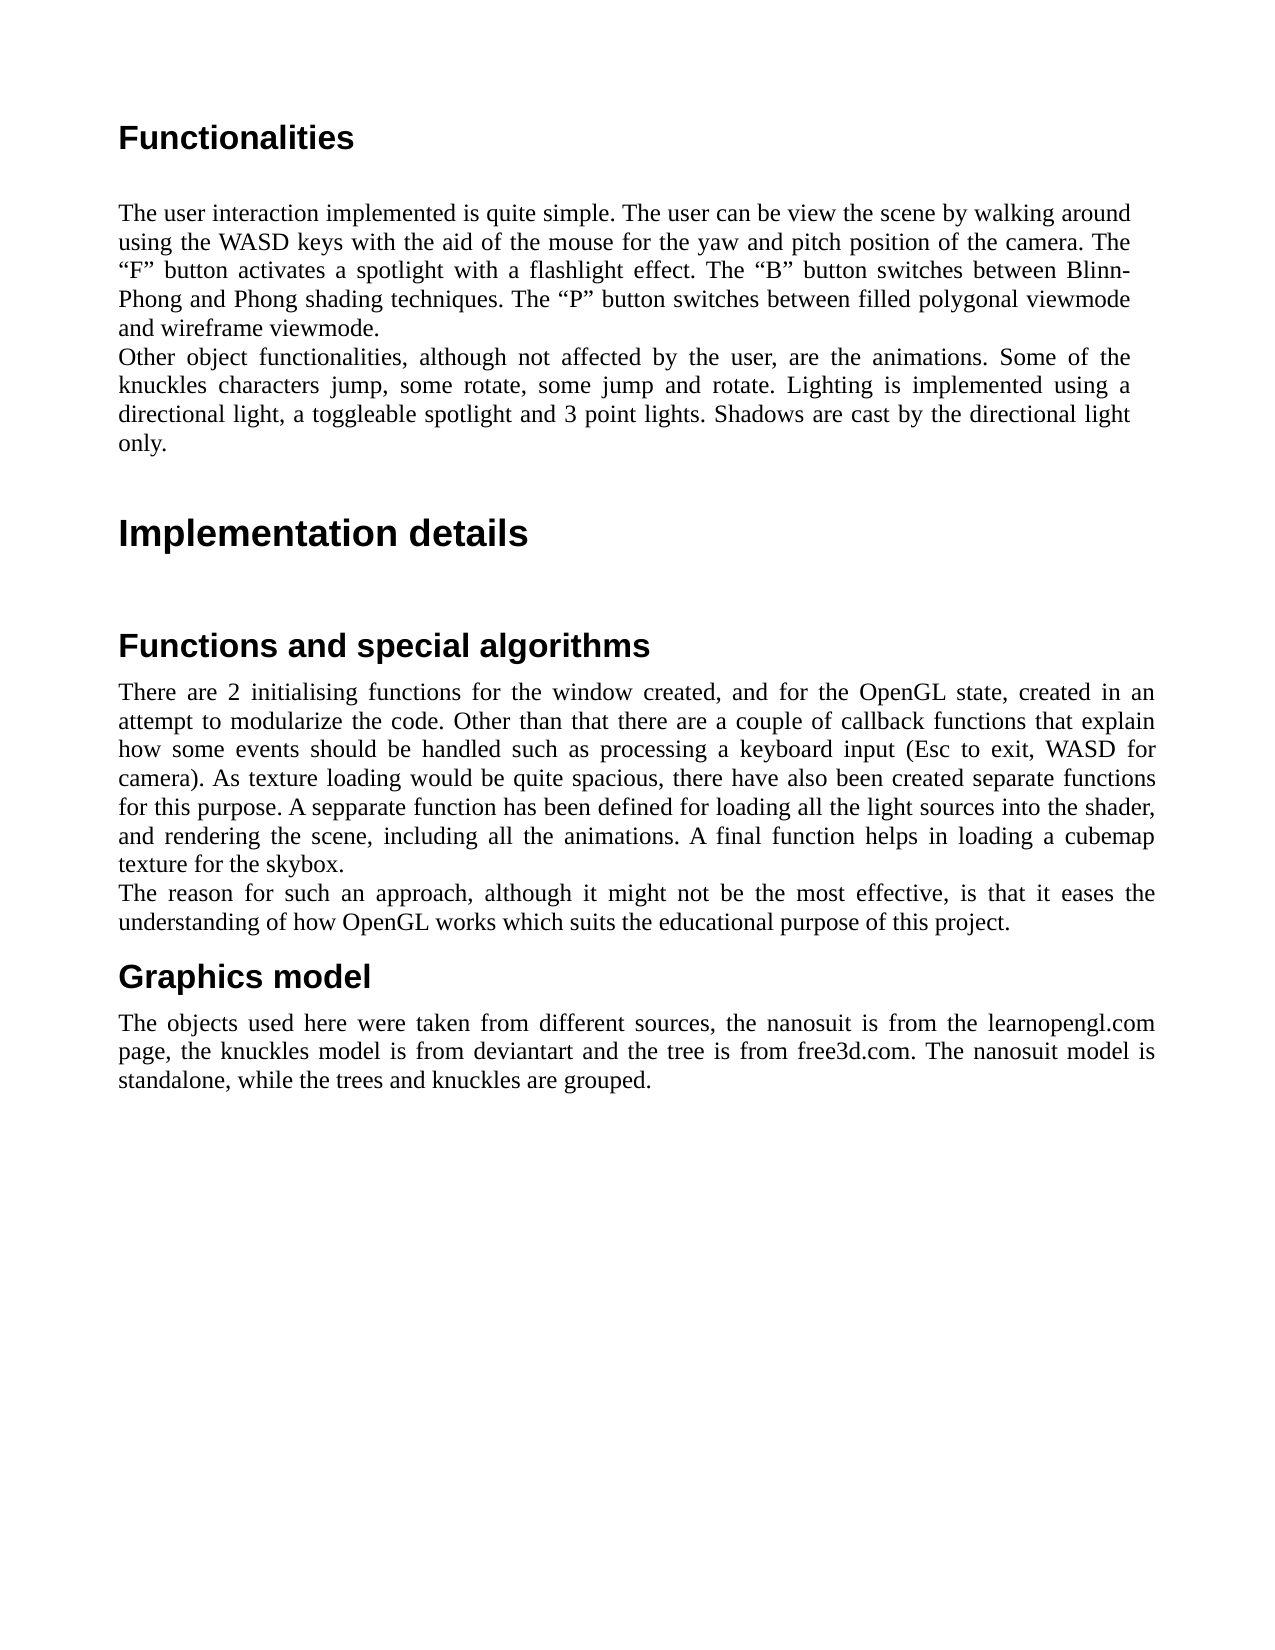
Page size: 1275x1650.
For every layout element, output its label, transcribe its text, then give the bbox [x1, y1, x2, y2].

text The reason for such an approach, although it might not be the most effective, is that it eases the understanding of how OpenGL works which suits the educational purpose of this project. [118, 878, 1157, 936]
subtitle Graphics model [118, 957, 1157, 995]
subtitle Functionalities [118, 118, 1157, 157]
text The objects used here were taken from different sources, the nanosuit is from the learnopengl.com page, the knuckles model is from deviantart and the tree is from free3d.com. The nanosuit model is standalone, while the trees and knuckles are grouped. [118, 1008, 1157, 1094]
text There are 2 initialising functions for the window created, and for the OpenGL state, created in an attempt to modularize the code. Other than that there are a couple of callback functions that explain how some events should be handled such as processing a keyboard input (Esc to exit, WASD for camera). As texture loading would be quite spacious, there have also been created separate functions for this purpose. A sepparate function has been defined for loading all the light sources into the shader, and rendering the scene, including all the animations. A final function helps in loading a cubemap texture for the skybox. [118, 677, 1157, 878]
subtitle Implementation details [118, 511, 1157, 554]
text Other object functionalities, although not affected by the user, are the animations. Some of the knuckles characters jump, some rotate, some jump and rotate. Lighting is implemented using a directional light, a toggleable spotlight and 3 point lights. Shadows are cast by the directional light only. [118, 342, 1132, 457]
subtitle Functions and special algorithms [118, 626, 1157, 664]
text The user interaction implemented is quite simple. The user can be view the scene by walking around using the WASD keys with the aid of the mouse for the yaw and pitch position of the camera. The “F” button activates a spotlight with a flashlight effect. The “B” button switches between Blinn-Phong and Phong shading techniques. The “P” button switches between filled polygonal viewmode and wireframe viewmode. [118, 198, 1132, 342]
